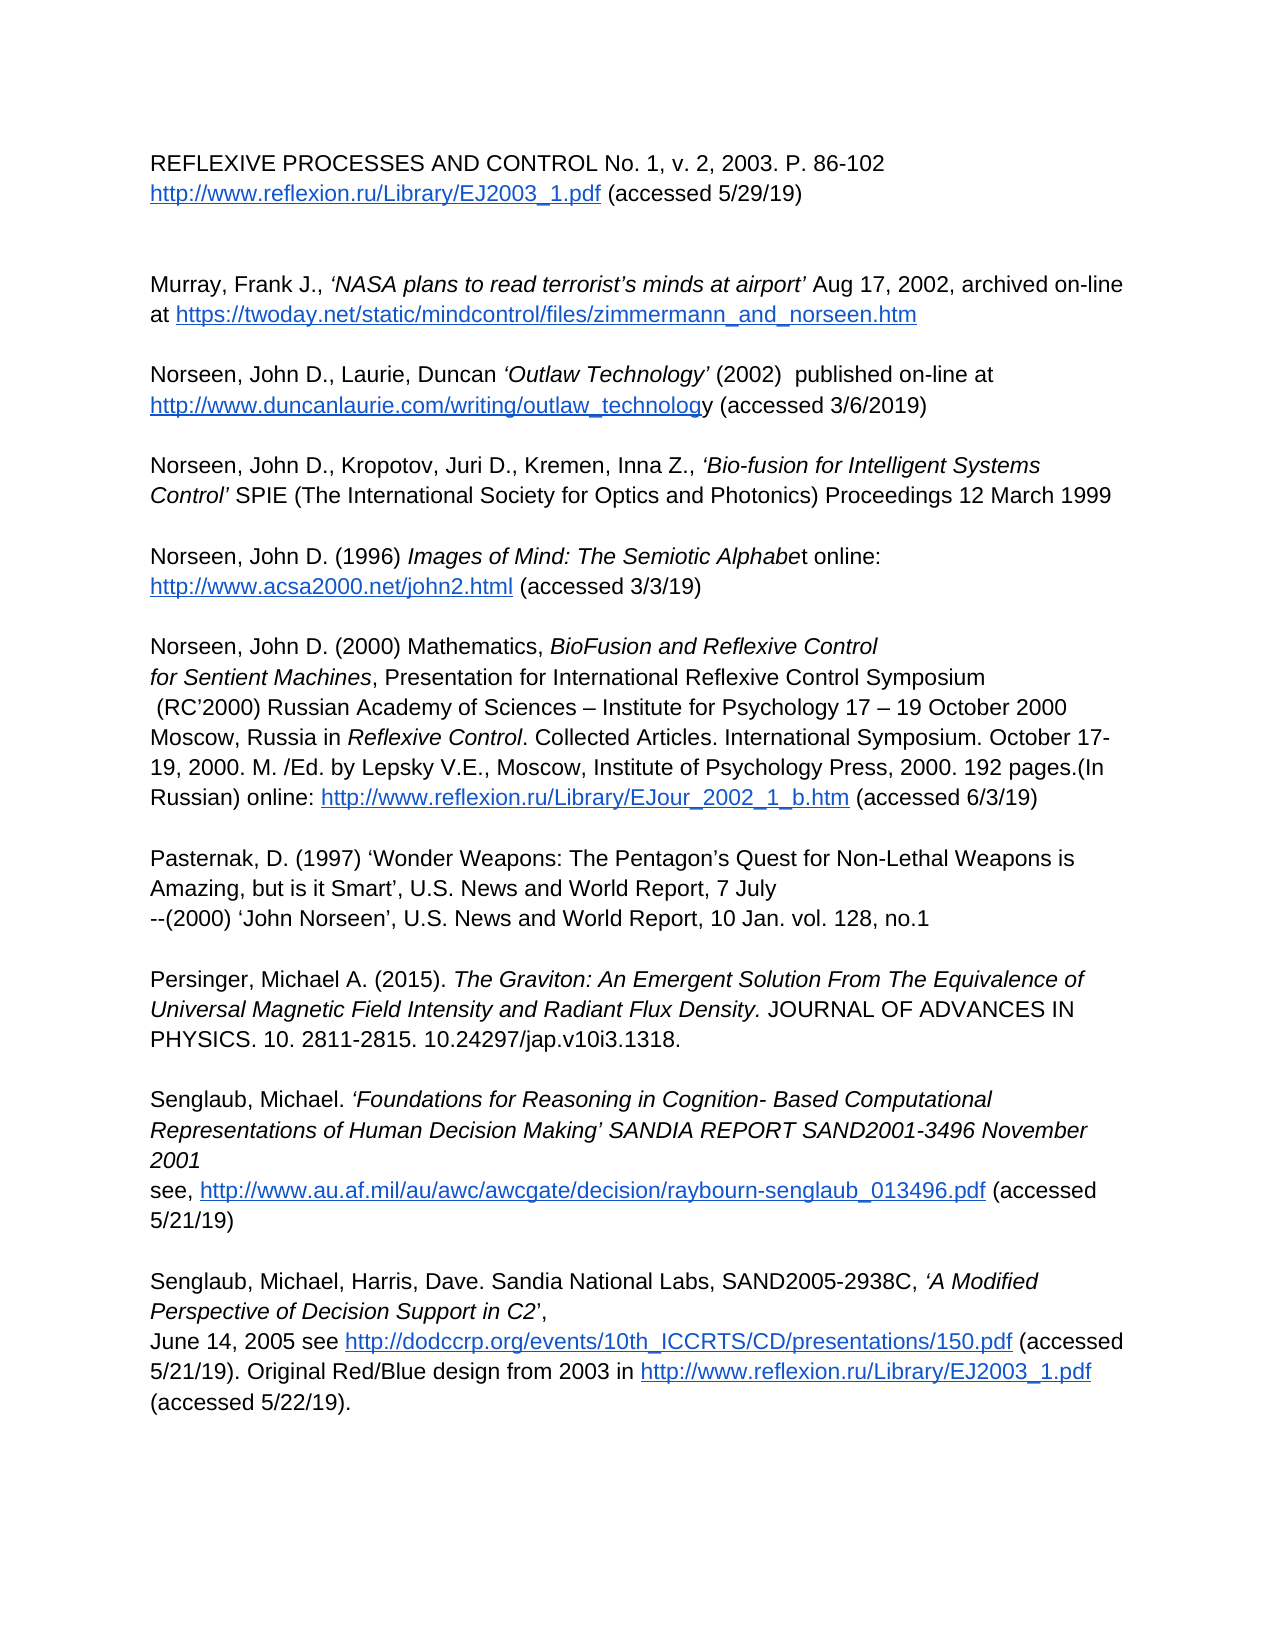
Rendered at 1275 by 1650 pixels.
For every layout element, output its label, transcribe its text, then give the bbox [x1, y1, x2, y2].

text --(2000) ‘John Norseen’, U.S. News and World Report, 10 Jan. vol. 128, no.1 [150, 905, 1125, 932]
text Norseen, John D., Laurie, Duncan ‘Outlaw Technology’ (2002) published on-line at http://www.duncanlaurie.com/writing/outlaw_technology (accessed 3/6/2019) [150, 361, 1125, 418]
text Norseen, John D., Kropotov, Juri D., Kremen, Inna Z., ‘Bio-fusion for Intelligent Systems Control’ SPIE (The International Society for Optics and Photonics) Proceedings 12 March 1999 [150, 452, 1125, 509]
text Senglaub, Michael, Harris, Dave. Sandia National Labs, SAND2005-2938C, ‘A Modified Perspective of Decision Support in C2’, June 14, 2005 see http://dodccrp.org/events/10th_ICCRTS/CD/presentations/150.pdf (accessed 5/21/19). Original Red/Blue design from 2003 in http://www.reflexion.ru/Library/EJ2003_1.pdf (accessed 5/22/19). [150, 1268, 1125, 1415]
text REFLEXIVE PROCESSES AND CONTROL No. 1, v. 2, 2003. P. 86-102 http://www.reflexion.ru/Library/EJ2003_1.pdf (accessed 5/29/19) [150, 150, 1125, 207]
text Persinger, Michael A. (2015). The Graviton: An Emergent Solution From The Equivalence of Universal Magnetic Field Intensity and Radiant Flux Density. JOURNAL OF ADVANCES IN PHYSICS. 10. 2811-2815. 10.24297/jap.v10i3.1318. [150, 966, 1125, 1052]
text Pasternak, D. (1997) ‘Wonder Weapons: The Pentagon’s Quest for Non-Lethal Weapons is Amazing, but is it Smart’, U.S. News and World Report, 7 July [150, 845, 1125, 901]
text Senglaub, Michael. ‘Foundations for Reasoning in Cognition- Based Computational Representations of Human Decision Making’ SANDIA REPORT SAND2001-3496 November 2001 see, http://www.au.af.mil/au/awc/awcgate/decision/raybourn-senglaub_013496.pdf (accessed 5/21/19) [150, 1086, 1125, 1234]
text Norseen, John D. (1996) Images of Mind: The Semiotic Alphabet online: http://www.acsa2000.net/john2.html (accessed 3/3/19) [150, 543, 1125, 599]
text Murray, Frank J., ‘NASA plans to read terrorist’s minds at airport’ Aug 17, 2002, archived on-line at https://twoday.net/static/mindcontrol/files/zimmermann_and_norseen.htm [150, 271, 1125, 327]
text Norseen, John D. (2000) Mathematics, BioFusion and Reflexive Control for Sentient Machines, Presentation for International Reflexive Control Symposium (RC’2000) Russian Academy of Sciences – Institute for Psychology 17 – 19 October 2000 Moscow, Russia in Reflexive Control. Collected Articles. International Symposium. October 17-19, 2000. M. /Ed. by Lepsky V.E., Moscow, Institute of Psychology Press, 2000. 192 pages.(In Russian) online: http://www.reflexion.ru/Library/EJour_2002_1_b.htm (accessed 6/3/19) [150, 633, 1125, 811]
